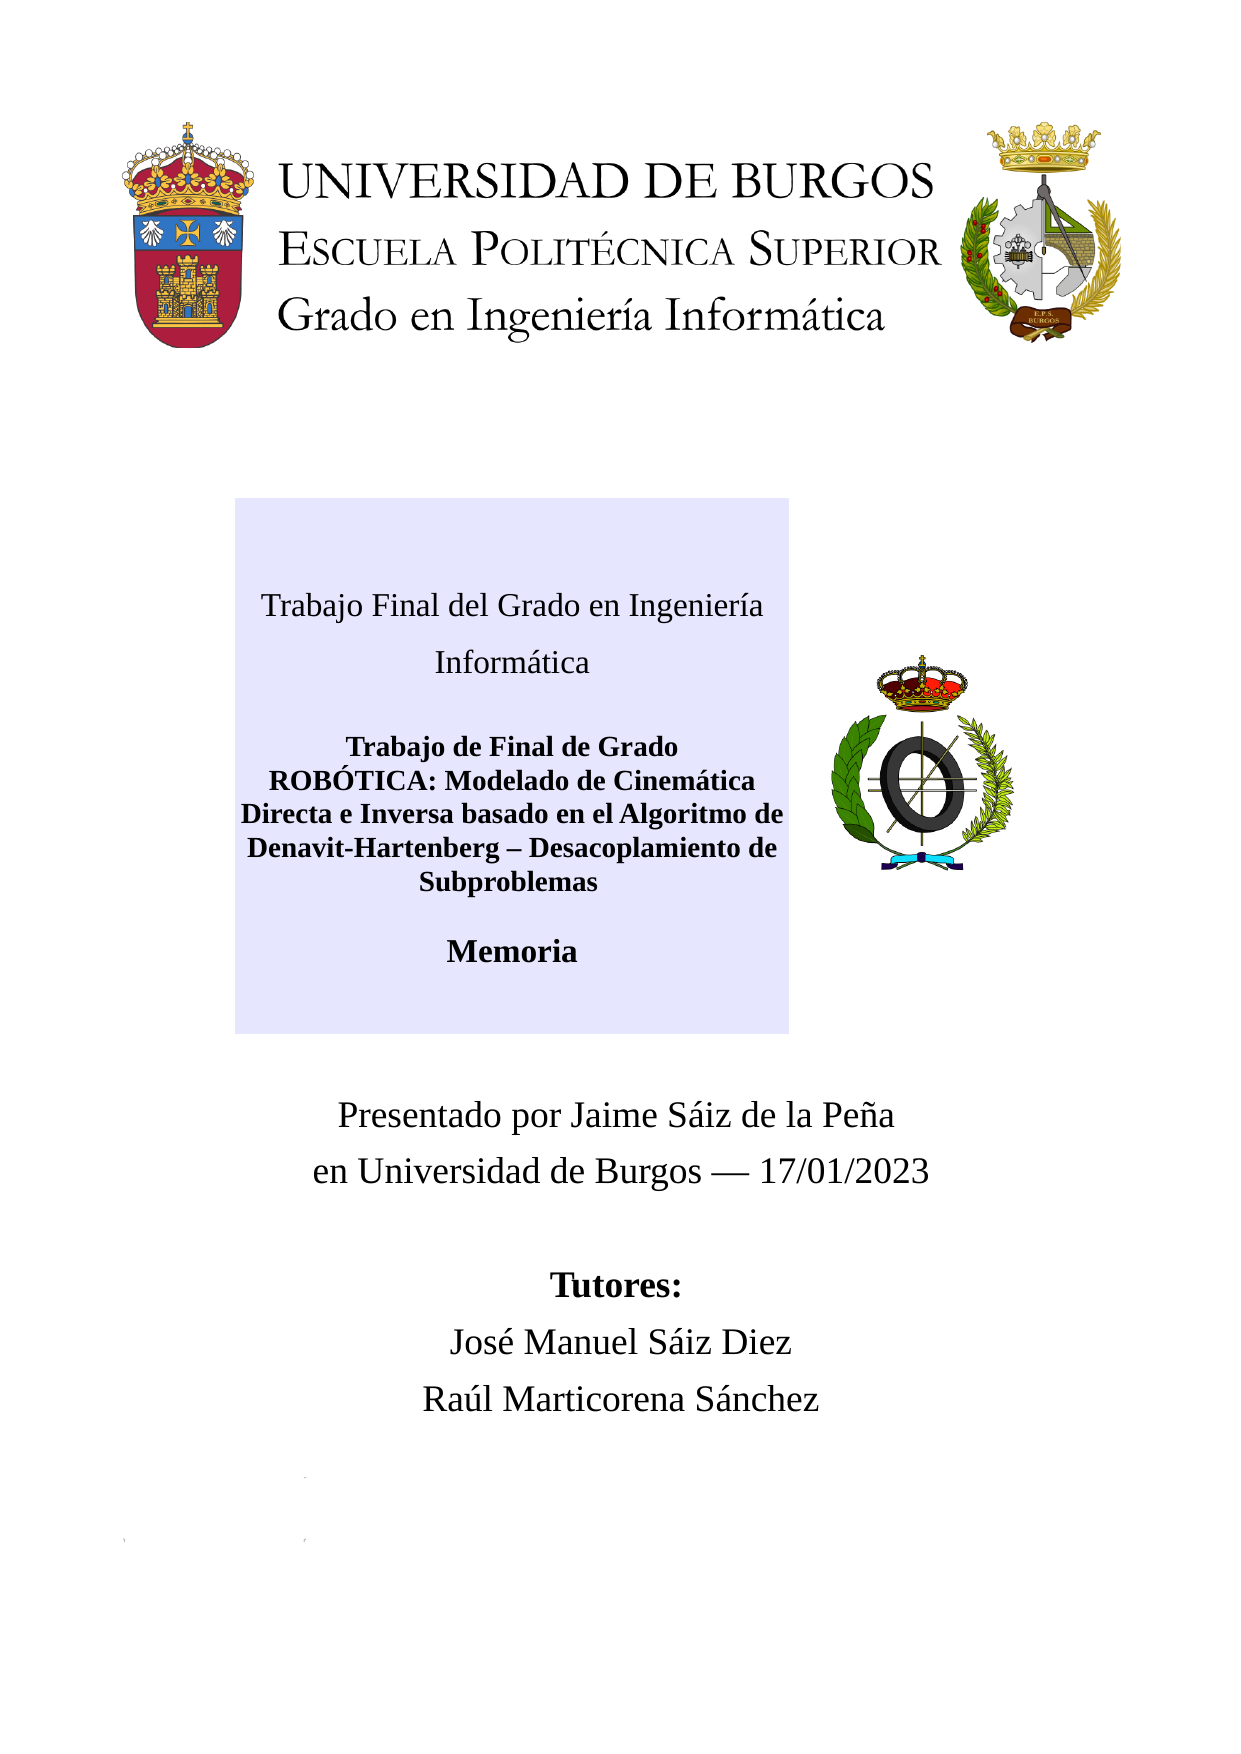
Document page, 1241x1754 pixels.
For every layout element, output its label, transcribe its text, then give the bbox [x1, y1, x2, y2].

text José Manuel Sáiz Diez [266, 1319, 976, 1363]
text Trabajo de Final de Grado [235, 729, 789, 763]
text en Universidad de Burgos — 17/01/2023 [266, 1149, 976, 1192]
text Memoria [235, 931, 789, 969]
text Tutores: [266, 1263, 976, 1306]
text ROBÓTICA: Modelado de Cinemática Directa e Inversa basado en el Algoritmo de Denavit-Hartenberg – Desacoplamiento de Subproblemas [235, 763, 789, 897]
picture [830, 654, 1015, 871]
text Raúl Marticorena Sánchez [266, 1376, 976, 1419]
text Presentado por Jaime Sáiz de la Peña [266, 1092, 976, 1135]
text Trabajo Final del Grado en Ingeniería Informática [235, 585, 789, 681]
